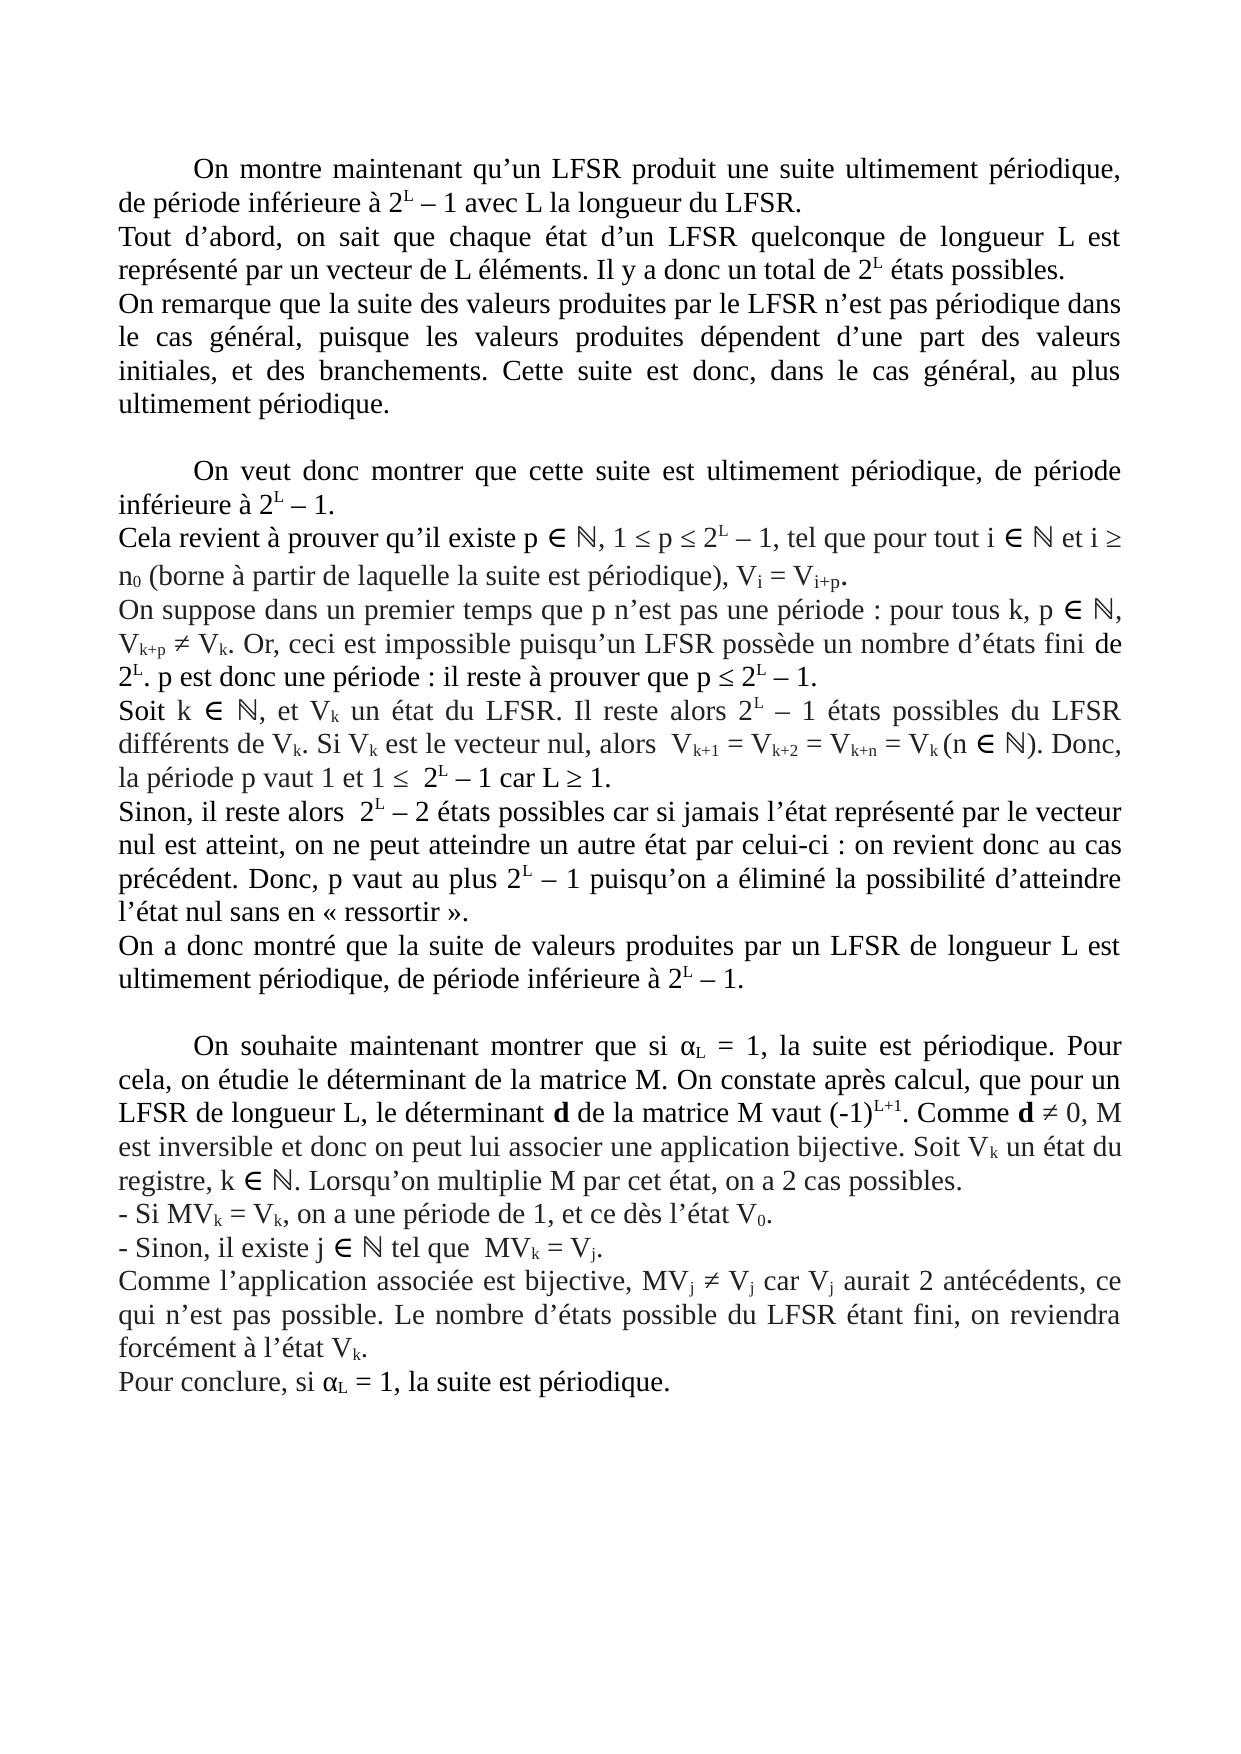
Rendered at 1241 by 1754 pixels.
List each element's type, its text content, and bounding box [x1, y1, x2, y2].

text Soit k ∈ ℕ, et Vk un état du LFSR. Il reste alors 2L – 1 états possibles du LFSR différents de Vk. Si Vk est le vecteur nul, alors Vk+1 = Vk+2 = Vk+n = Vk (n ∈ ℕ). Donc, la période p vaut 1 et 1 ≤ 2L – 1 car L ≥ 1. [118, 693, 1122, 794]
text On a donc montré que la suite de valeurs produites par un LFSR de longueur L est ultimement périodique, de période inférieure à 2L – 1. [118, 928, 1122, 995]
text On remarque que la suite des valeurs produites par le LFSR n’est pas périodique dans le cas général, puisque les valeurs produites dépendent d’une part des valeurs initiales, et des branchements. Cette suite est donc, dans le cas général, au plus ultimement périodique. [118, 286, 1122, 420]
text On souhaite maintenant montrer que si αL = 1, la suite est périodique. Pour cela, on étudie le déterminant de la matrice M. On constate après calcul, que pour un LFSR de longueur L, le déterminant d de la matrice M vaut (-1)L+1. Comme d ≠ 0, M est inversible et donc on peut lui associer une application bijective. Soit Vk un état du registre, k ∈ ℕ. Lorsqu’on multiplie M par cet état, on a 2 cas possibles. [118, 1028, 1122, 1196]
text On suppose dans un premier temps que p n’est pas une période : pour tous k, p ∈ ℕ, Vk+p ≠ Vk. Or, ceci est impossible puisqu’un LFSR possède un nombre d’états fini de 2L. p est donc une période : il reste à prouver que p ≤ 2L – 1. [118, 592, 1122, 693]
text - Si MVk = Vk, on a une période de 1, et ce dès l’état V0. [118, 1196, 1122, 1230]
text On veut donc montrer que cette suite est ultimement périodique, de période inférieure à 2L – 1. [118, 453, 1122, 521]
text Cela revient à prouver qu’il existe p ∈ ℕ, 1 ≤ p ≤ 2L – 1, tel que pour tout i ∈ ℕ et i ≥ n0 (borne à partir de laquelle la suite est périodique), Vi = Vi+p. [118, 521, 1122, 592]
text Pour conclure, si αL = 1, la suite est périodique. [118, 1364, 1122, 1397]
text Sinon, il reste alors 2L – 2 états possibles car si jamais l’état représenté par le vecteur nul est atteint, on ne peut atteindre un autre état par celui-ci : on revient donc au cas précédent. Donc, p vaut au plus 2L – 1 puisqu’on a éliminé la possibilité d’atteindre l’état nul sans en « ressortir ». [118, 794, 1122, 928]
text On montre maintenant qu’un LFSR produit une suite ultimement périodique, de période inférieure à 2L – 1 avec L la longueur du LFSR. [118, 152, 1122, 219]
text Tout d’abord, on sait que chaque état d’un LFSR quelconque de longueur L est représenté par un vecteur de L éléments. Il y a donc un total de 2L états possibles. [118, 219, 1122, 286]
text Comme l’application associée est bijective, MVj ≠ Vj car Vj aurait 2 antécédents, ce qui n’est pas possible. Le nombre d’états possible du LFSR étant fini, on reviendra forcément à l’état Vk. [118, 1263, 1122, 1364]
text - Sinon, il existe j ∈ ℕ tel que MVk = Vj. [118, 1230, 1122, 1263]
